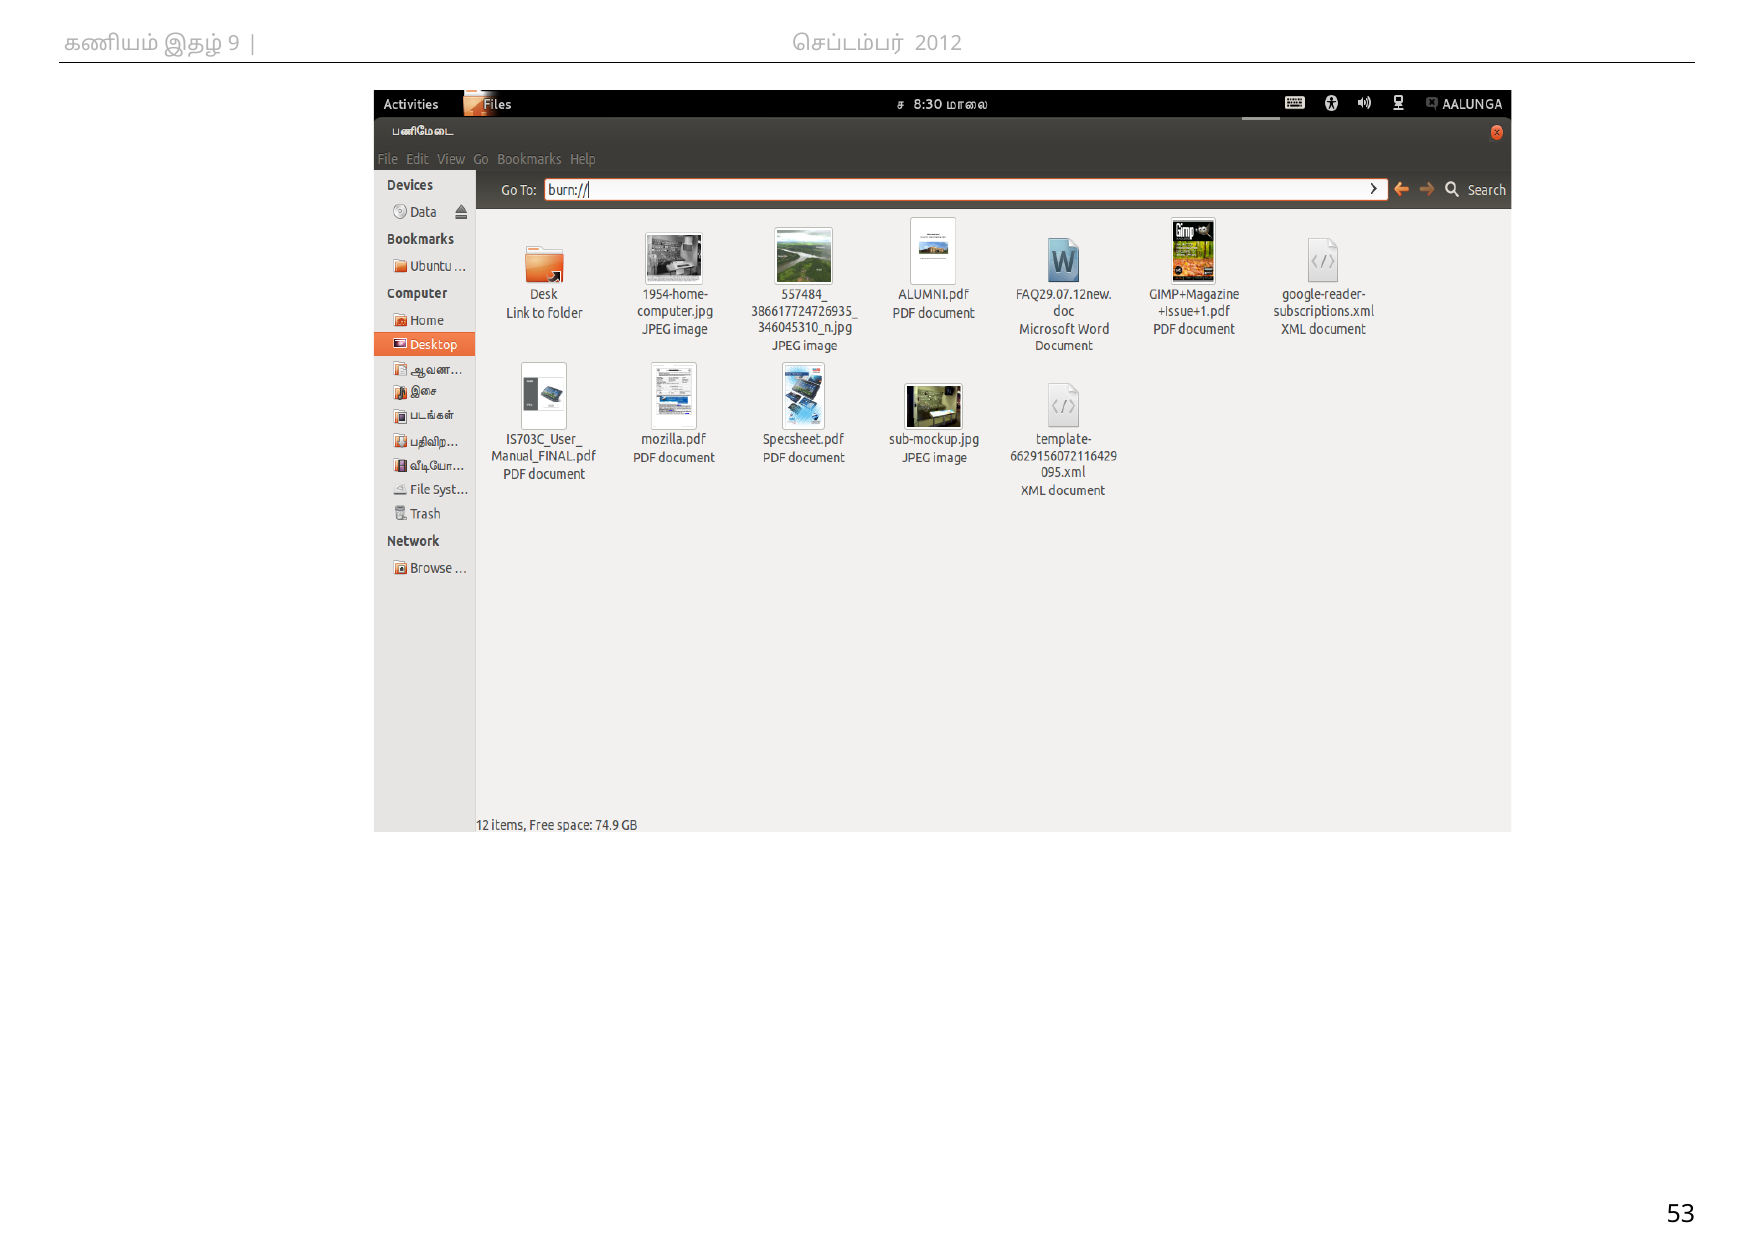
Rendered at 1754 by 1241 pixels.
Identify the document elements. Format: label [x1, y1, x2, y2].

picture [373, 90, 1512, 832]
